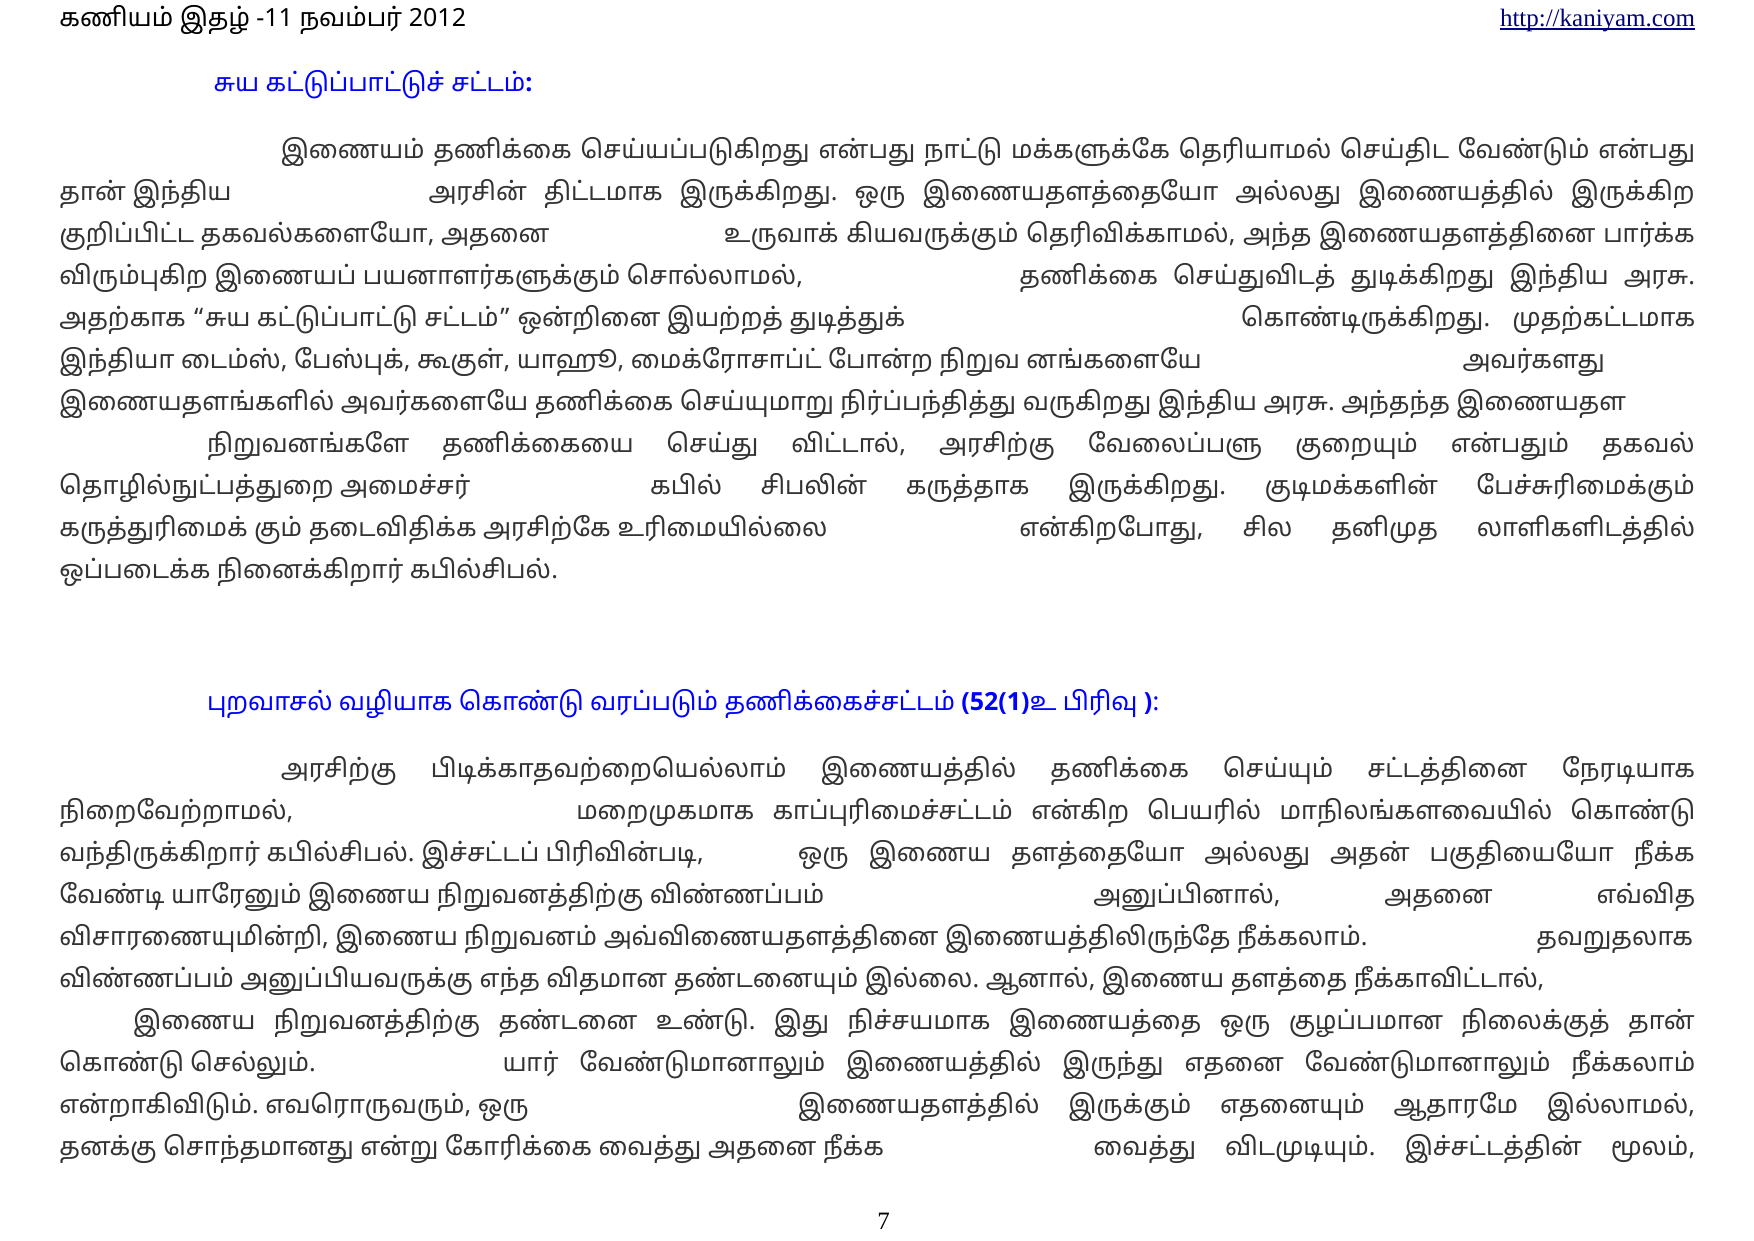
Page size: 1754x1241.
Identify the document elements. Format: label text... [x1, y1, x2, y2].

text அரசிற்கு பிடிக்காதவற்றையெல்லாம் இணையத்தில் தணிக்கை செய்யும் சட்டத்தினை நேரடியாக நிறைவேற்றாமல், மறைமுகமாக காப்புரிமைச்சட்டம் என்கிற பெயரில் மாநிலங்களவையில் கொண்டு வந்திருக்கிறார் கபில்சிபல். இச்சட்டப் பிரிவின்படி, ஒரு இணைய தளத்தையோ அல்லது அதன் பகுதியையோ நீக்க வேண்டி யாரேனும் இணைய நிறுவனத்திற்கு விண்ணப்பம் அனுப்பினால், அதனை எவ்வித விசாரணையுமின்றி, இணைய நிறுவனம் அவ்விணையதளத்தினை இணையத்திலிருந்தே நீக்கலாம். தவறுதலாக விண்ணப்பம் அனுப்பியவருக்கு எந்த விதமான தண்டனையும் இல்லை. ஆனால், இணைய தளத்தை நீக்காவிட்டால், இணைய நிறுவனத்திற்கு தண்டனை உண்டு. இது நிச்சயமாக இணையத்தை ஒரு குழப்பமான நிலைக்குத் தான் கொண்டு செல்லும். யார் வேண்டுமானாலும் இணையத்தில் இருந்து எதனை வேண்டுமானாலும் நீக்கலாம் என்றாகிவிடும். எவரொருவரும், ஒரு இணையதளத்தில் இருக்கும் எதனையும் ஆதாரமே இல்லாமல், தனக்கு சொந்தமானது என்று கோரிக்கை வைத்து அதனை நீக்க வைத்து விடமுடியும். இச்சட்டத்தின் மூலம், [59, 751, 1695, 1166]
text புறவாசல் வழியாக கொண்டு வரப்படும் தணிக்கைச்சட்டம் (52(1)உ பிரிவு ): [59, 683, 1695, 720]
text சுய கட்டுப்பாட்டுச் சட்டம்: [59, 64, 1695, 101]
text இணையம் தணிக்கை செய்யப்படுகிறது என்பது நாட்டு மக்களுக்கே தெரியாமல் செய்திட வேண்டும் என்பது தான் இந்திய அரசின் திட்டமாக இருக்கிறது. ஒரு இணையதளத்தையோ அல்லது இணையத்தில் இருக்கிற குறிப்பிட்ட தகவல்களையோ, அதனை உருவாக் கியவருக்கும் தெரிவிக்காமல், அந்த இணையதளத்தினை பார்க்க விரும்புகிற இணையப் பயனாளர்களுக்கும் சொல்லாமல், தணிக்கை செய்துவிடத் துடிக்கிறது இந்திய அரசு. அதற்காக “சுய கட்டுப்பாட்டு சட்டம்” ஒன்றினை இயற்றத் துடித்துக் கொண்டிருக்கிறது. முதற்கட்டமாக இந்தியா டைம்ஸ், பேஸ்புக், கூகுள், யாஹூ, மைக்ரோசாப்ட் போன்ற நிறுவ னங்களையே அவர்களது இணையதளங்களில் அவர்களையே தணிக்கை செய்யுமாறு நிர்ப்பந்தித்து வருகிறது இந்திய அரசு. அந்தந்த இணையதள நிறுவனங்களே தணிக்கையை செய்து விட்டால், அரசிற்கு வேலைப்பளு குறையும் என்பதும் தகவல் தொழில்நுட்பத்துறை அமைச்சர் கபில் சிபலின் கருத்தாக இருக்கிறது. குடிமக்களின் பேச்சுரிமைக்கும் கருத்துரிமைக் கும் தடைவிதிக்க அரசிற்கே உரிமையில்லை என்கிறபோது, சில தனிமுத லாளிகளிடத்தில் ஒப்படைக்க நினைக்கிறார் கபில்சிபல். [59, 132, 1695, 588]
